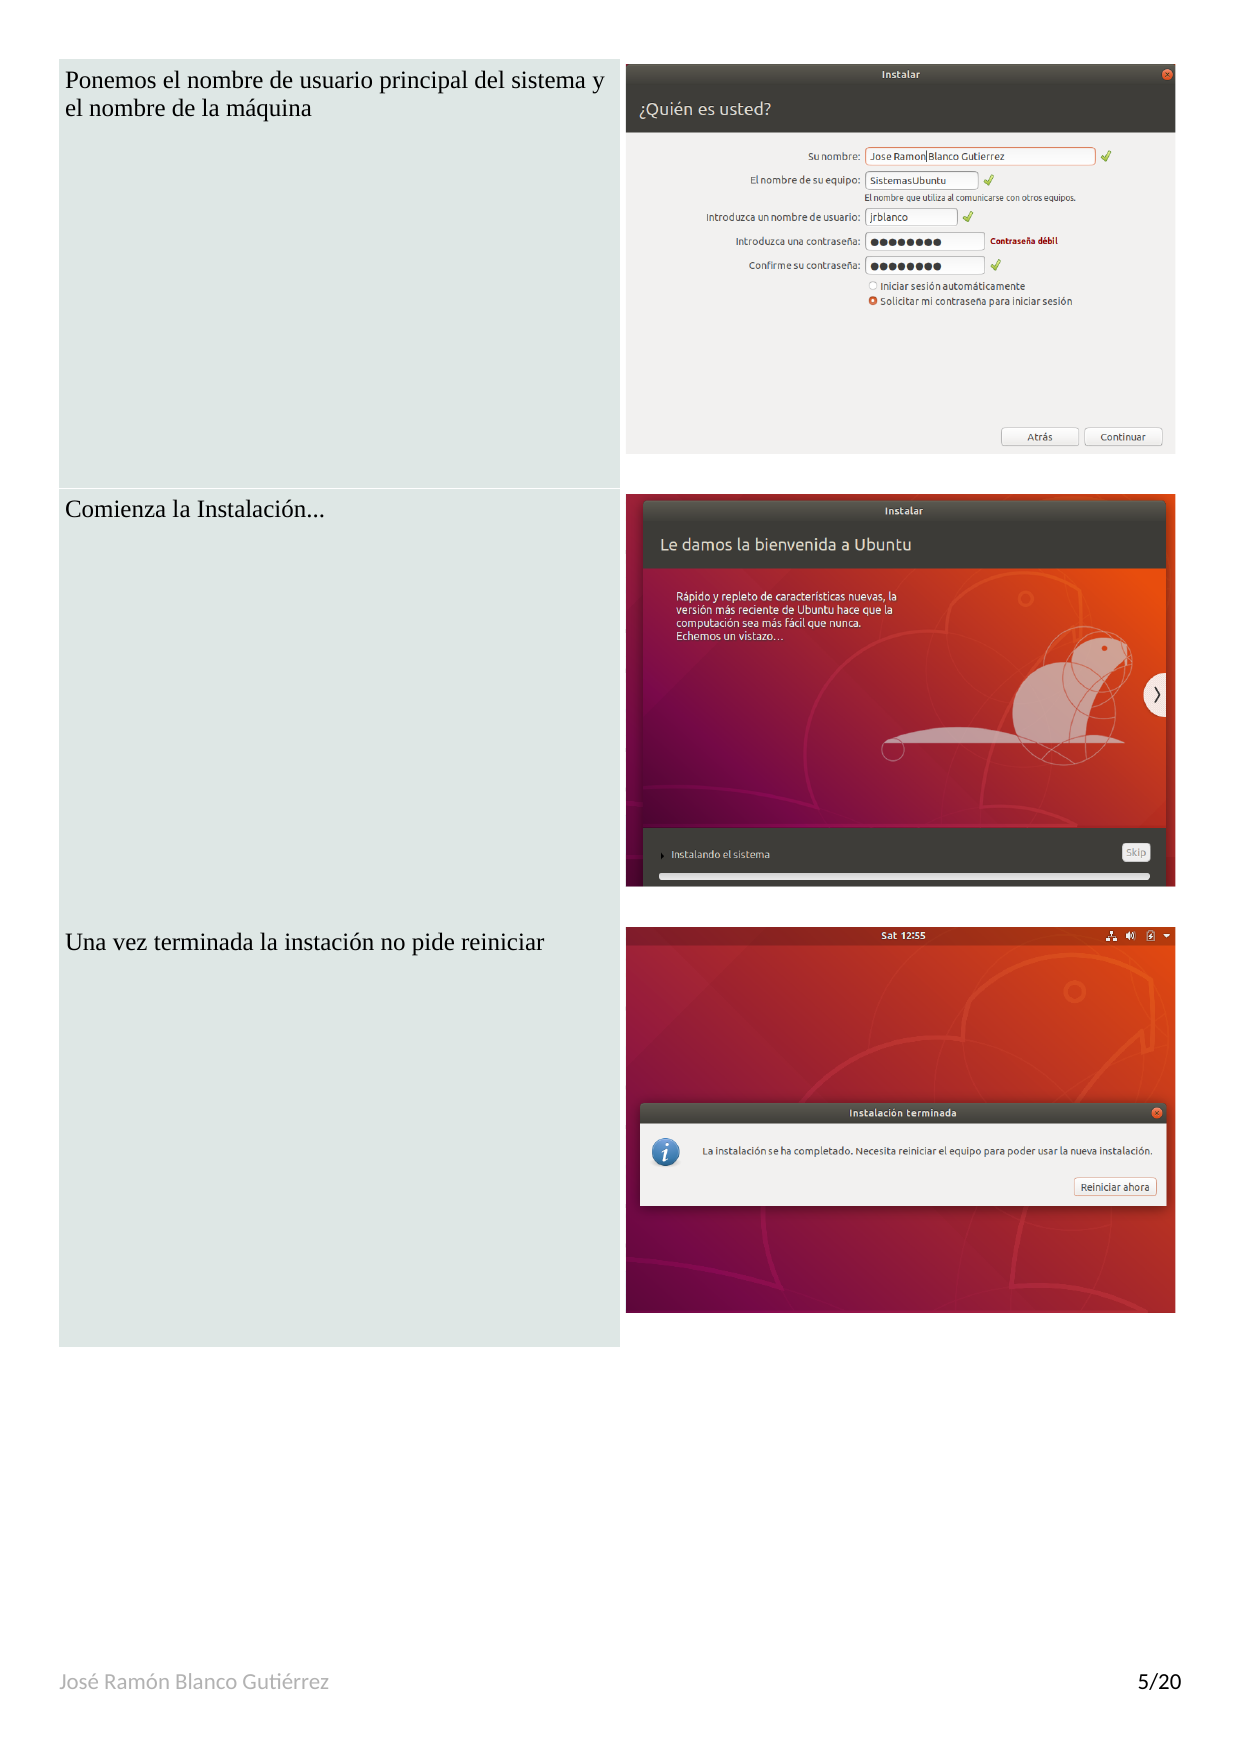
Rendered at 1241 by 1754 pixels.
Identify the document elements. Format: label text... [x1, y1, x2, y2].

table_cell [620, 489, 1181, 922]
picture [625, 64, 1176, 454]
table_cell [620, 922, 1181, 1347]
table_cell Comienza la Instalación... [59, 489, 620, 922]
table_cell Una vez terminada la instación no pide reiniciar [59, 922, 620, 1347]
picture [625, 927, 1176, 1313]
picture [625, 494, 1176, 887]
table_cell [620, 59, 1181, 488]
table_cell Ponemos el nombre de usuario principal del sistema y el nombre de la máquina [59, 59, 620, 488]
